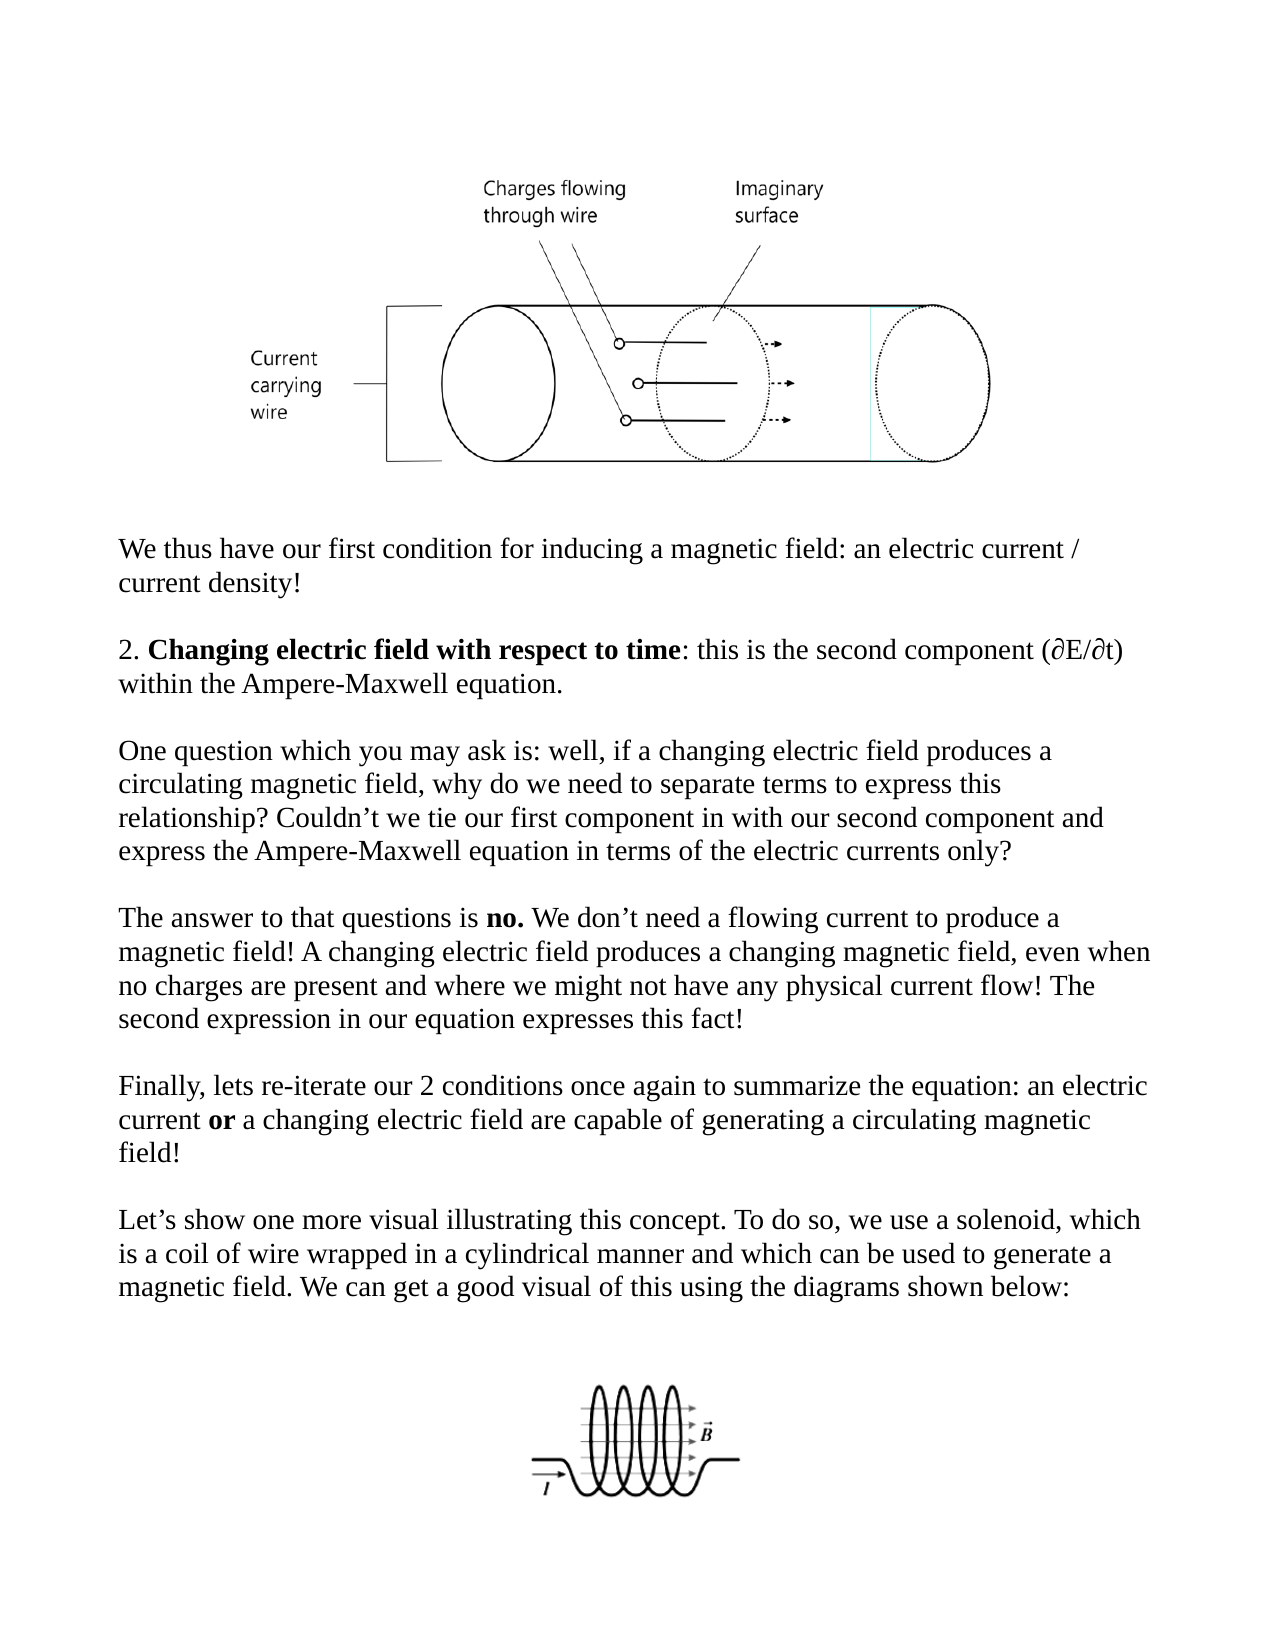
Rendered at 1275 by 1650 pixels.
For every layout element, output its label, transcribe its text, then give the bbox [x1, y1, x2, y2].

text Finally, lets re-iterate our 2 conditions once again to summarize the equation: an electric current or a changing electric field are capable of generating a circulating magnetic field! [118, 1068, 1157, 1169]
picture [221, 151, 1054, 499]
text 2. Changing electric field with respect to time: this is the second component (∂E/∂t) within the Ampere-Maxwell equation. [118, 632, 1157, 699]
text Let’s show one more visual illustrating this concept. To do so, we use a solenoid, which is a coil of wire wrapped in a cylindrical manner and which can be used to generate a magnetic field. We can get a good visual of this using the diagrams shown below: [118, 1202, 1157, 1303]
text We thus have our first condition for inducing a magnetic field: an electric current / current density! [118, 532, 1157, 599]
text The answer to that questions is no. We don’t need a flowing current to produce a magnetic field! A changing electric field produces a changing magnetic field, even when no charges are present and where we might not have any physical current flow! The second expression in our equation expresses this fact! [118, 901, 1157, 1035]
text One question which you may ask is: well, if a changing electric field produces a circulating magnetic field, why do we need to separate terms to express this relationship? Couldn’t we tie our first component in with our second component and express the Ampere-Maxwell equation in terms of the electric currents only? [118, 733, 1157, 867]
picture [514, 1370, 761, 1511]
